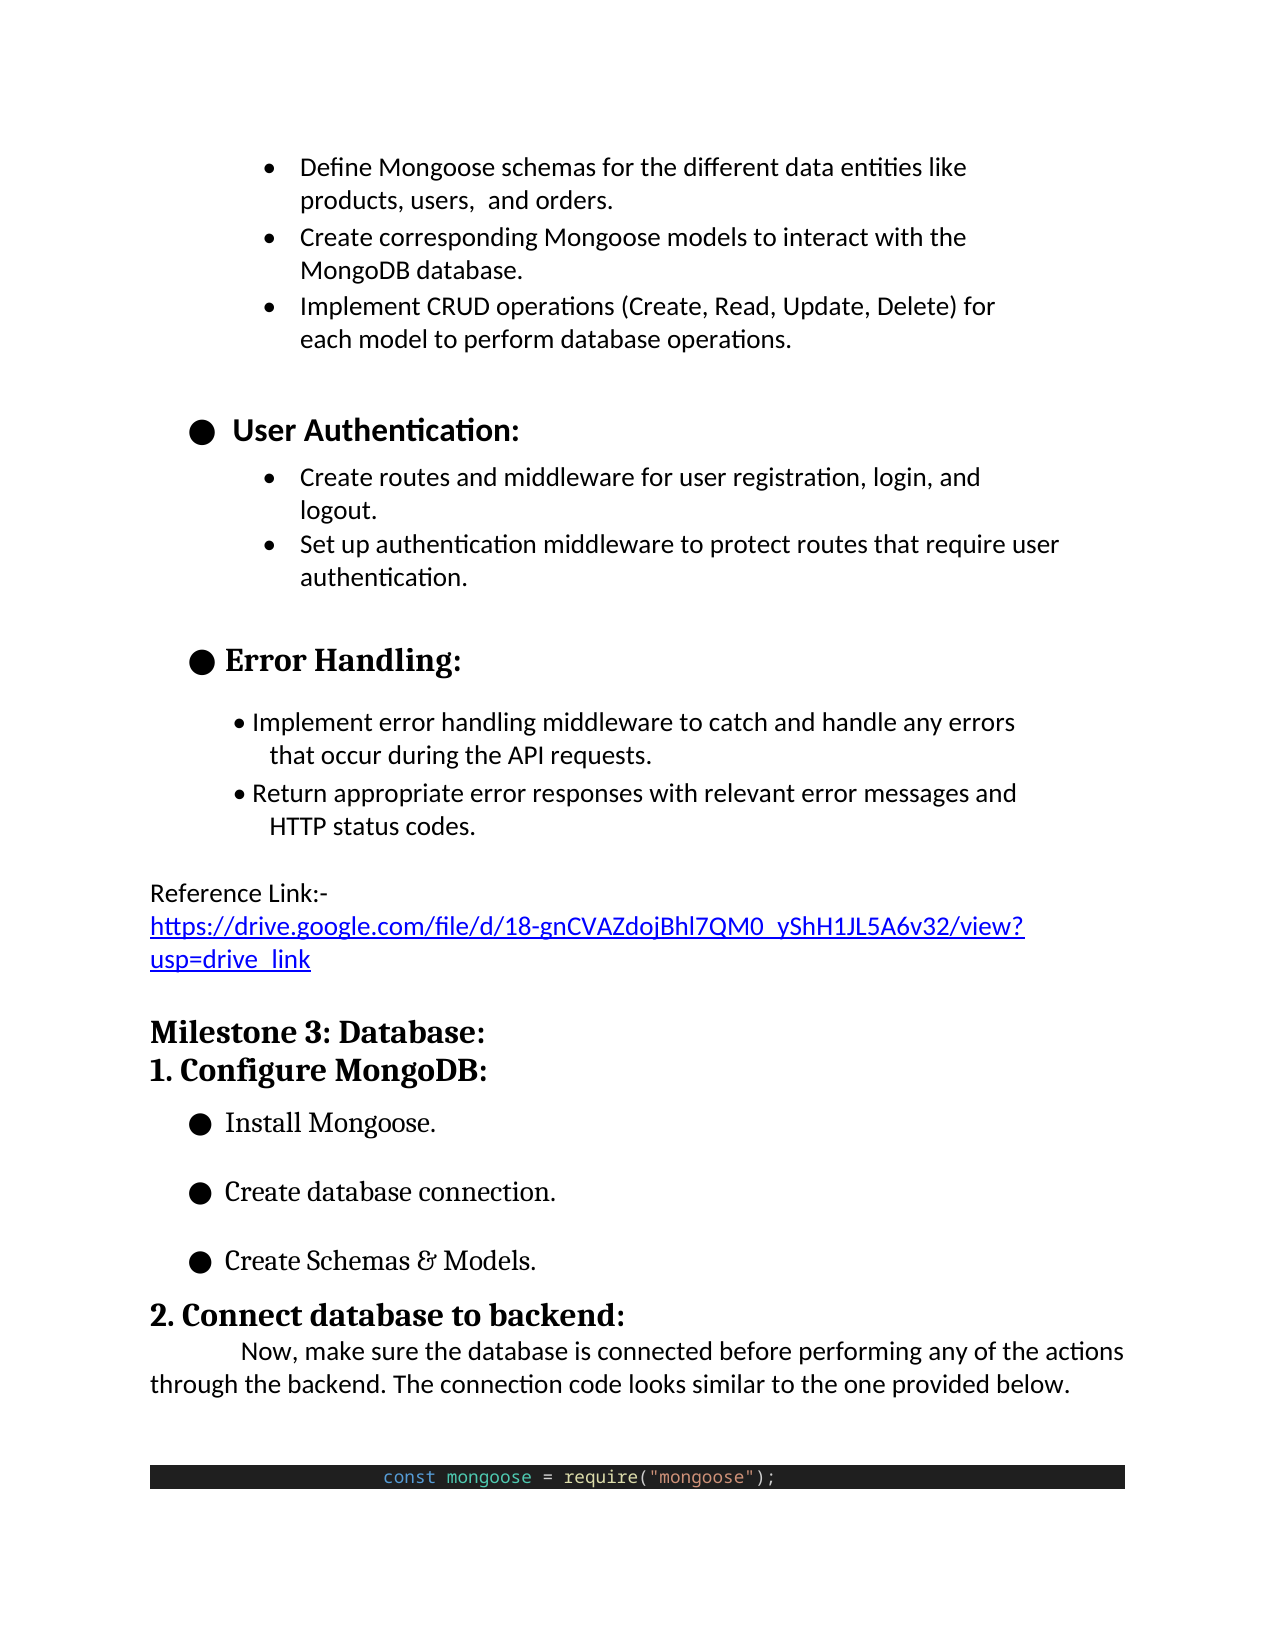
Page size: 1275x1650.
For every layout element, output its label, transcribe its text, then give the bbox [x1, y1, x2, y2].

list Set up authentication middleware to protect routes that require user authentication. [262, 527, 1068, 593]
text https://drive.google.com/file/d/18-gnCVAZdojBhl7QM0_yShH1JL5A6v32/view?usp=drive_link [150, 909, 1125, 975]
list Implement CRUD operations (Create, Read, Update, Delete) for each model to perform database operations. [262, 289, 1052, 356]
list Create Schemas & Models. [187, 1227, 1125, 1287]
list Define Mongoose schemas for the different data entities like products, users, and orders. [262, 150, 1033, 216]
text const mongoose = require("mongoose"); [150, 1465, 1125, 1489]
text Now, make sure the database is connected before performing any of the actions through the backend. The connection code looks similar to the one provided below. [150, 1334, 1125, 1400]
list Create routes and middleware for user registration, login, and logout. [262, 461, 1068, 527]
text • Return appropriate error responses with relevant error messages and HTTP status codes. [233, 776, 1056, 842]
list Error Handling: [187, 622, 1068, 691]
list Install Mongoose. [187, 1090, 1125, 1149]
list User Authentication: [187, 392, 1052, 460]
text 1. Configure MongoDB: [150, 1051, 1125, 1090]
text Reference Link:- [150, 876, 1125, 909]
text • Implement error handling middleware to catch and handle any errors that occur during the API requests. [232, 705, 1036, 771]
text Milestone 3: Database: [150, 1013, 1125, 1051]
list Create corresponding Mongoose models to interact with the MongoDB database. [262, 220, 1052, 286]
text 2. Connect database to backend: [150, 1296, 1125, 1334]
list Create database connection. [187, 1158, 1125, 1218]
